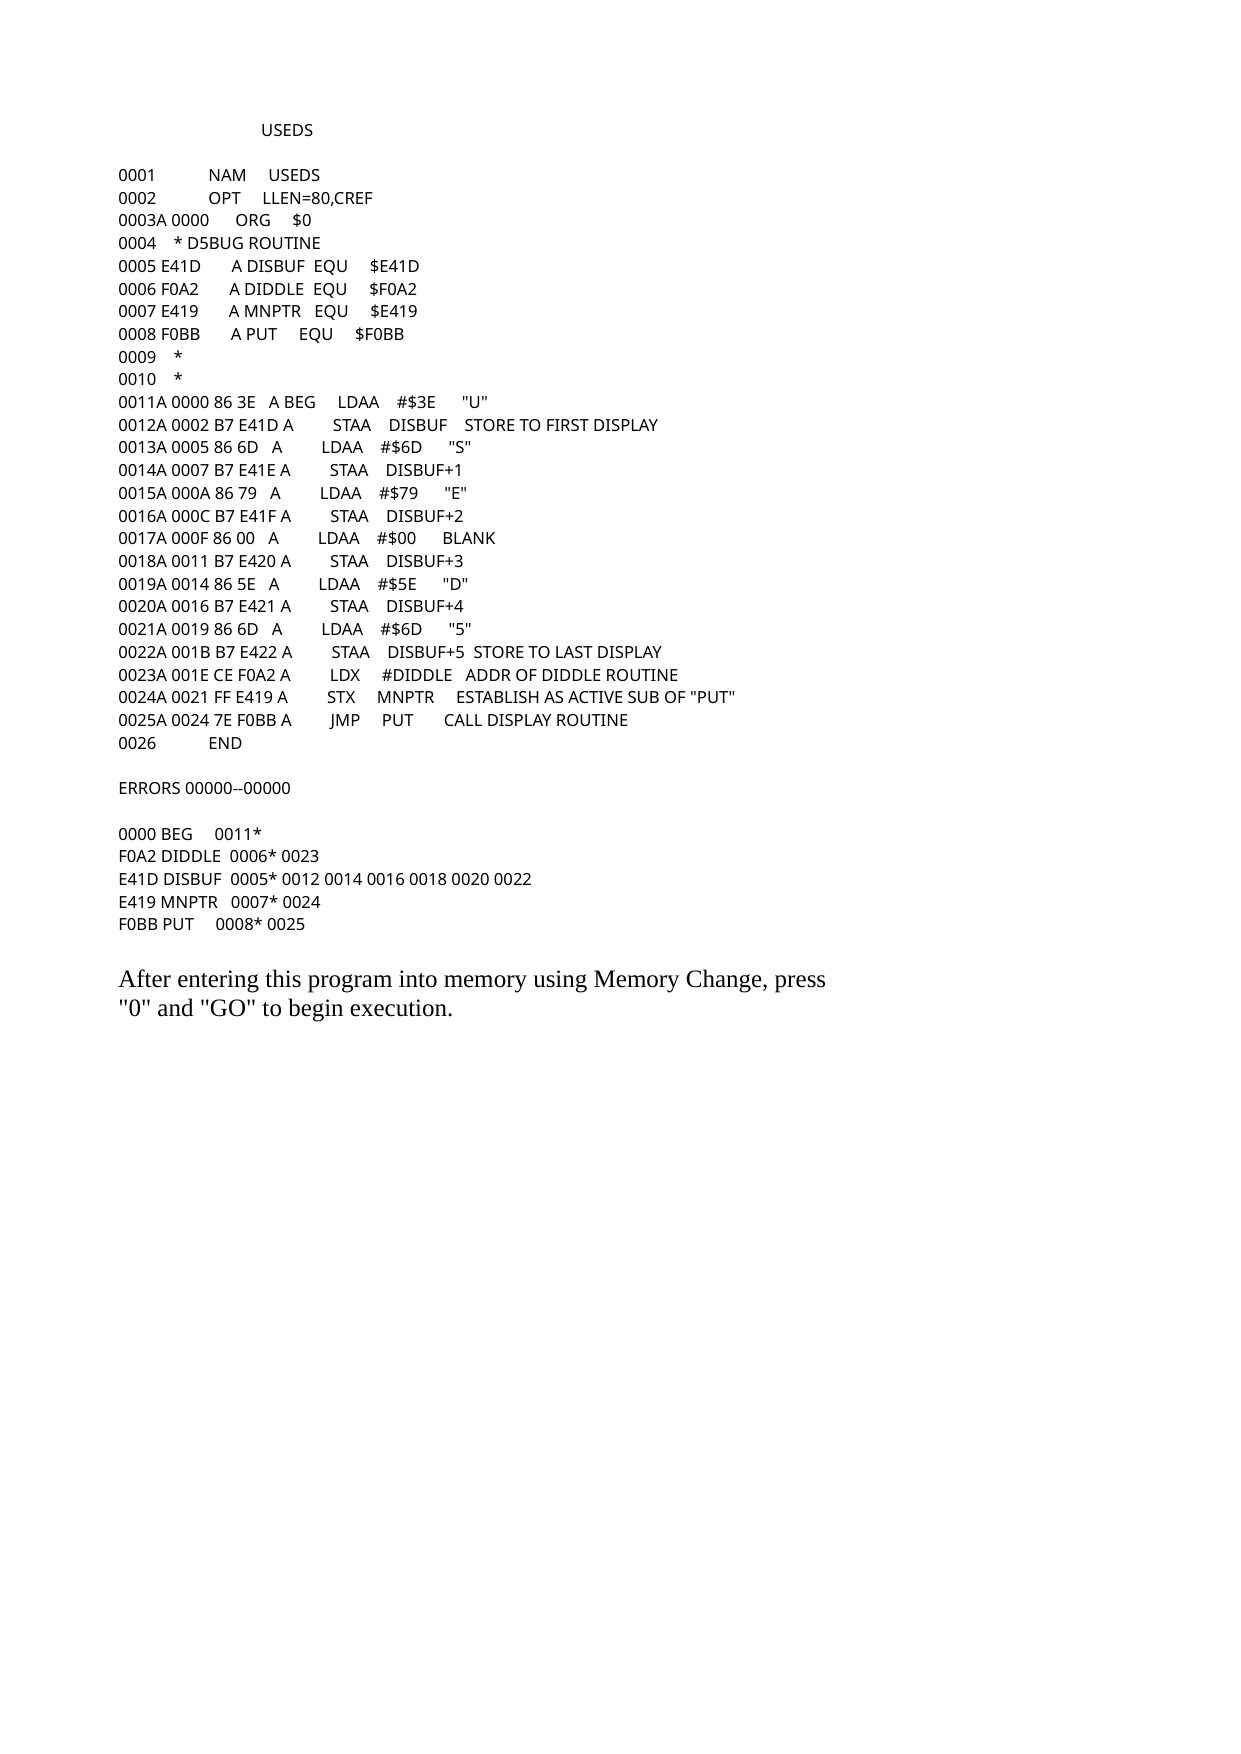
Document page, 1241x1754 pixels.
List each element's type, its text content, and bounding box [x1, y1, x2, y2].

text 0000 BEG 0011* [118, 822, 1122, 845]
text E41D DISBUF 0005* 0012 0014 0016 0018 0020 0022 [118, 867, 1122, 890]
text 0026 END [118, 731, 1122, 754]
text 0018A 0011 B7 E420 A STAA DISBUF+3 [118, 549, 1122, 572]
text 0021A 0019 86 6D A LDAA #$6D "5" [118, 618, 1122, 640]
text F0BB PUT 0008* 0025 [118, 913, 1122, 936]
text 0005 E41D A DISBUF EQU $E41D [118, 254, 1122, 277]
text 0001 NAM USEDS [118, 163, 1122, 186]
text ERRORS 00000--00000 [118, 777, 1122, 799]
text F0A2 DIDDLE 0006* 0023 [118, 845, 1122, 867]
text 0012A 0002 B7 E41D A STAA DISBUF STORE TO FIRST DISPLAY [118, 413, 1122, 436]
text 0017A 000F 86 00 A LDAA #$00 BLANK [118, 527, 1122, 549]
text 0002 OPT LLEN=80,CREF [118, 186, 1122, 209]
text "0" and "GO" to begin execution. [118, 993, 1122, 1022]
text 0020A 0016 B7 E421 A STAA DISBUF+4 [118, 595, 1122, 618]
text 0006 F0A2 A DIDDLE EQU $F0A2 [118, 277, 1122, 300]
text 0007 E419 A MNPTR EQU $E419 [118, 300, 1122, 322]
text 0009 * [118, 345, 1122, 368]
text 0008 F0BB A PUT EQU $F0BB [118, 322, 1122, 345]
text 0004 * D5BUG ROUTINE [118, 232, 1122, 254]
text 0010 * [118, 368, 1122, 391]
text E419 MNPTR 0007* 0024 [118, 890, 1122, 913]
text 0023A 001E CE F0A2 A LDX #DIDDLE ADDR OF DIDDLE ROUTINE [118, 663, 1122, 686]
text 0015A 000A 86 79 A LDAA #$79 "E" [118, 481, 1122, 504]
text After entering this program into memory using Memory Change, press [118, 964, 1122, 993]
text 0003A 0000 ORG $0 [118, 209, 1122, 232]
text 0024A 0021 FF E419 A STX MNPTR ESTABLISH AS ACTIVE SUB OF "PUT" [118, 686, 1122, 708]
text 0019A 0014 86 5E A LDAA #$5E "D" [118, 572, 1122, 595]
text 0025A 0024 7E F0BB A JMP PUT CALL DISPLAY ROUTINE [118, 708, 1122, 731]
text USEDS [118, 118, 1122, 141]
text 0022A 001B B7 E422 A STAA DISBUF+5 STORE TO LAST DISPLAY [118, 640, 1122, 663]
text 0011A 0000 86 3E A BEG LDAA #$3E "U" [118, 391, 1122, 413]
text 0016A 000C B7 E41F A STAA DISBUF+2 [118, 504, 1122, 527]
text 0014A 0007 B7 E41E A STAA DISBUF+1 [118, 459, 1122, 481]
text 0013A 0005 86 6D A LDAA #$6D "S" [118, 436, 1122, 459]
